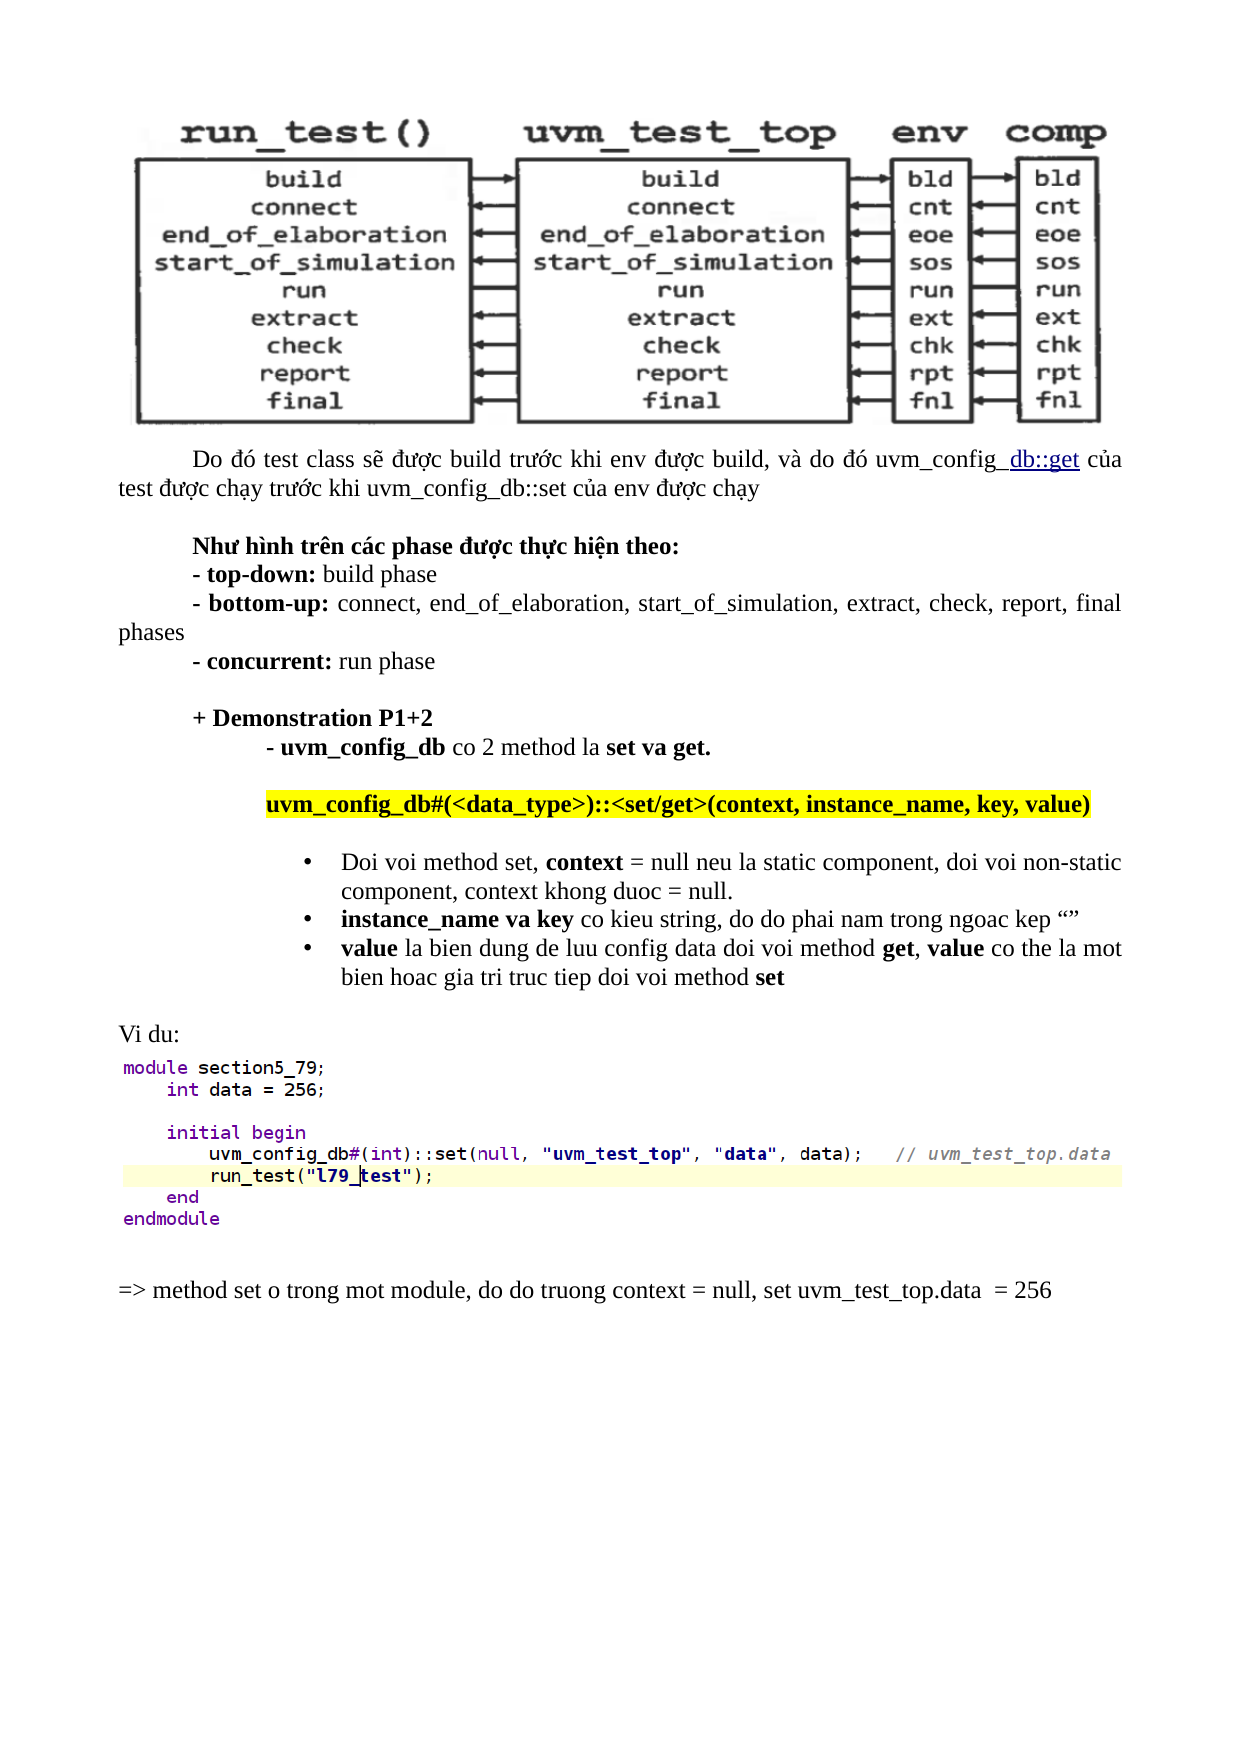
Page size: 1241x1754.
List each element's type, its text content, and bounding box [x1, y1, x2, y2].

text => method set o trong mot module, do do truong context = null, set uvm_test_top.data = 256 [118, 1247, 1122, 1304]
text - top-down: build phase [118, 559, 1122, 588]
text - concurrent: run phase [118, 646, 1122, 674]
text + Demonstration P1+2 [118, 703, 1122, 732]
text - uvm_config_db co 2 method la set va get. [118, 732, 1122, 761]
text - bottom-up: connect, end_of_elaboration, start_of_simulation, extract, check, report, final phases [118, 588, 1122, 646]
text uvm_config_db#(<data_type>)::<set/get>(context, instance_name, key, value) [118, 789, 1122, 818]
text Do đó test class sẽ được build trước khi env được build, và do đó uvm_config_db::get của test được chạy trước khi uvm_config_db::set của env được chạy [118, 445, 1122, 502]
list instance_name va key co kieu string, do do phai nam trong ngoac kep “” [303, 904, 1122, 933]
picture [118, 1048, 1123, 1247]
list value la bien dung de luu config data doi voi method get, value co the la mot bien hoac gia tri truc tiep doi voi method set [303, 933, 1122, 991]
list Doi voi method set, context = null neu la static component, doi voi non-static component, context khong duoc = null. [303, 847, 1122, 904]
text Vi du: [118, 1019, 1122, 1048]
picture [118, 118, 1123, 445]
text Như hình trên các phase được thực hiện theo: [118, 502, 1122, 559]
